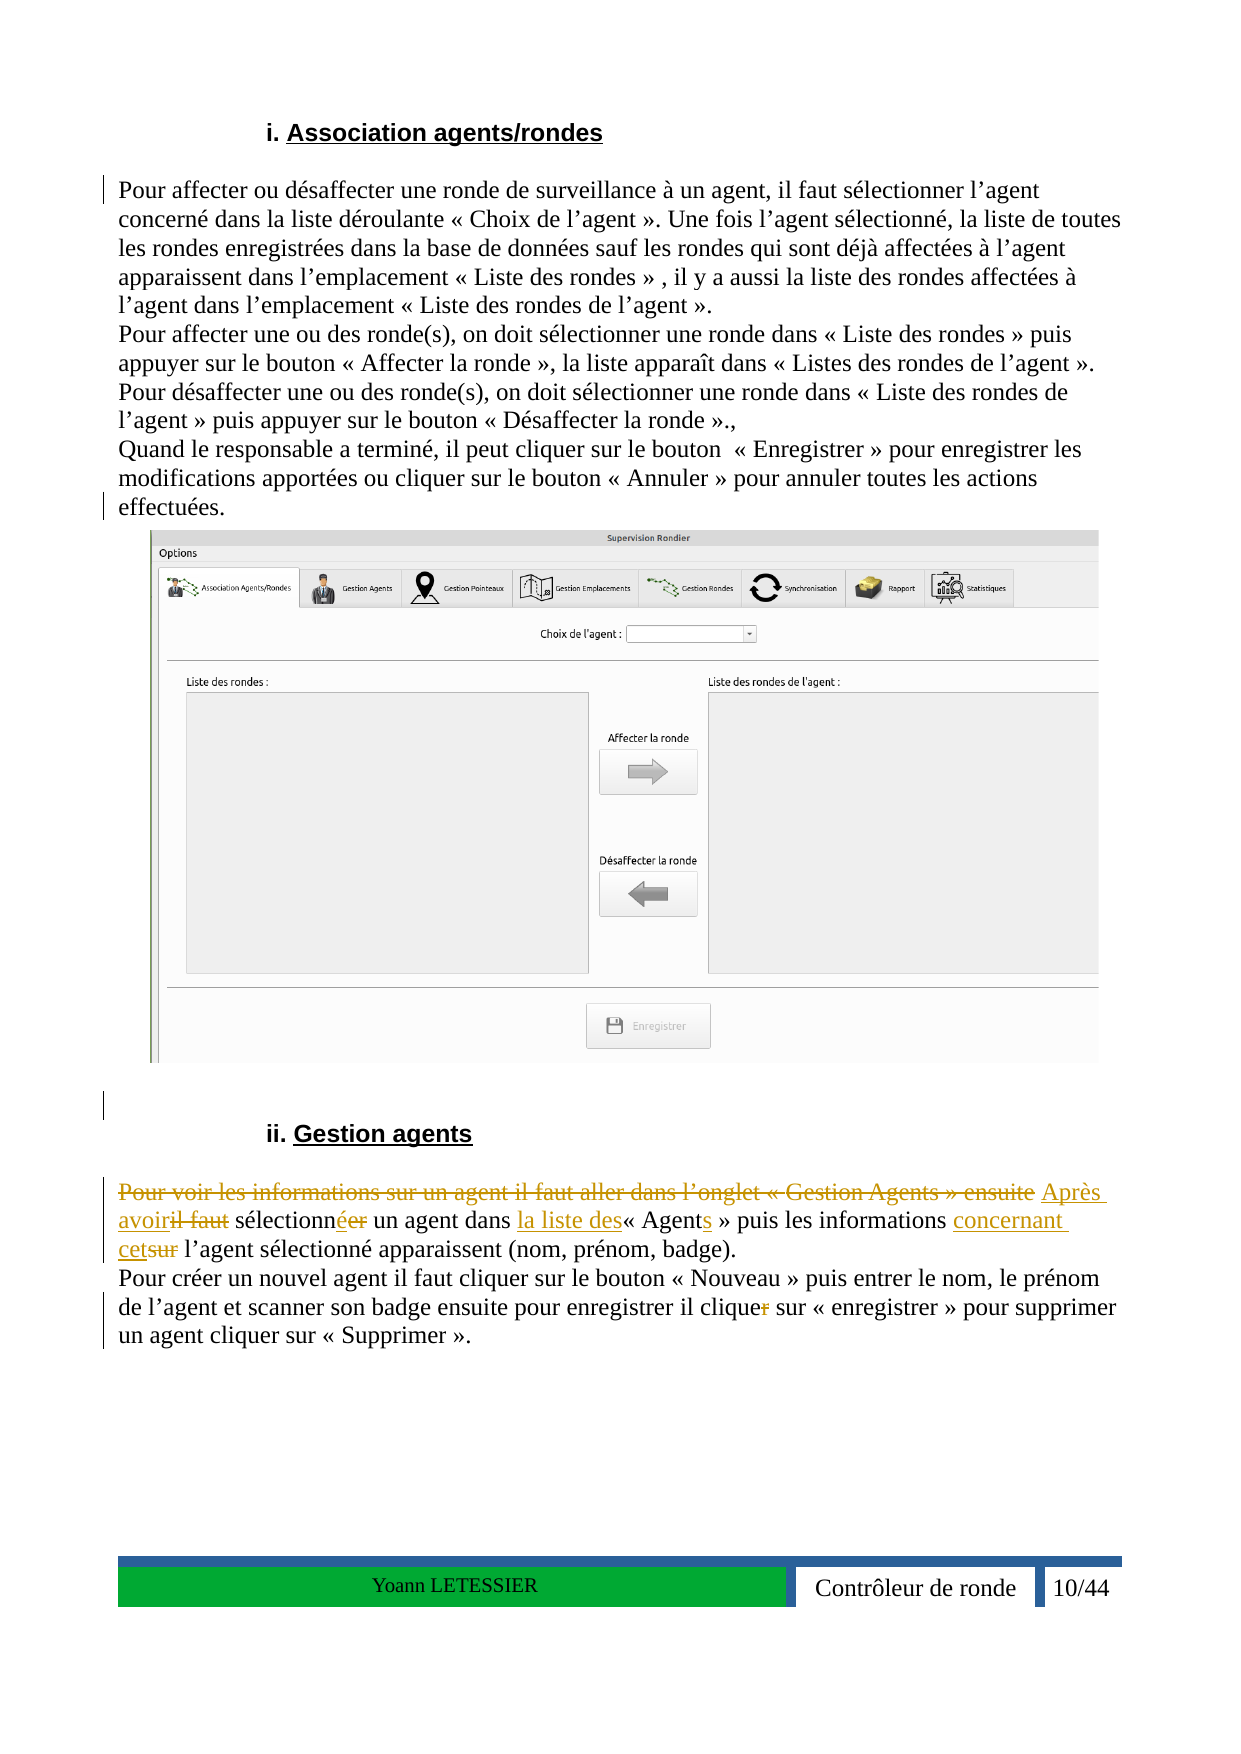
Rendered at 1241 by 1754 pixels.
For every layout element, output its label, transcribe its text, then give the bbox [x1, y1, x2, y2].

text Quand le responsable a terminé, il peut cliquer sur le bouton « Enregistrer » pour enregistrer les modifications apportées ou cliquer sur le bouton « Annuler » pour annuler toutes les actions effectuées. [118, 434, 1122, 520]
picture [150, 530, 1099, 1063]
text Pour créer un nouvel agent il faut cliquer sur le bouton « Nouveau » puis entrer le nom, le prénom de l’agent et scanner son badge ensuite pour enregistrer il clique sur « enregistrer » pour supprimer un agent cliquer sur « Supprimer ». [118, 1263, 1122, 1349]
text Après avoir sélectionné un agent dans la liste des« Agents » puis les informations concernant cet l’agent sélectionné apparaissent (nom, prénom, badge). [118, 1177, 1122, 1263]
subtitle Association agents/rondes [266, 118, 1122, 147]
text Pour désaffecter une ou des ronde(s), on doit sélectionner une ronde dans « Liste des rondes de l’agent » puis appuyer sur le bouton « Désaffecter la ronde »., [118, 377, 1122, 434]
text Pour affecter une ou des ronde(s), on doit sélectionner une ronde dans « Liste des rondes » puis appuyer sur le bouton « Affecter la ronde », la liste apparaît dans « Listes des rondes de l’agent ». [118, 319, 1122, 377]
subtitle Gestion agents [266, 1119, 1122, 1148]
text Pour affecter ou désaffecter une ronde de surveillance à un agent, il faut sélectionner l’agent concerné dans la liste déroulante « Choix de l’agent ». Une fois l’agent sélectionné, la liste de toutes les rondes enregistrées dans la base de données sauf les rondes qui sont déjà affectées à l’agent apparaissent dans l’emplacement « Liste des rondes » , il y a aussi la liste des rondes affectées à l’agent dans l’emplacement « Liste des rondes de l’agent ». [118, 175, 1122, 319]
